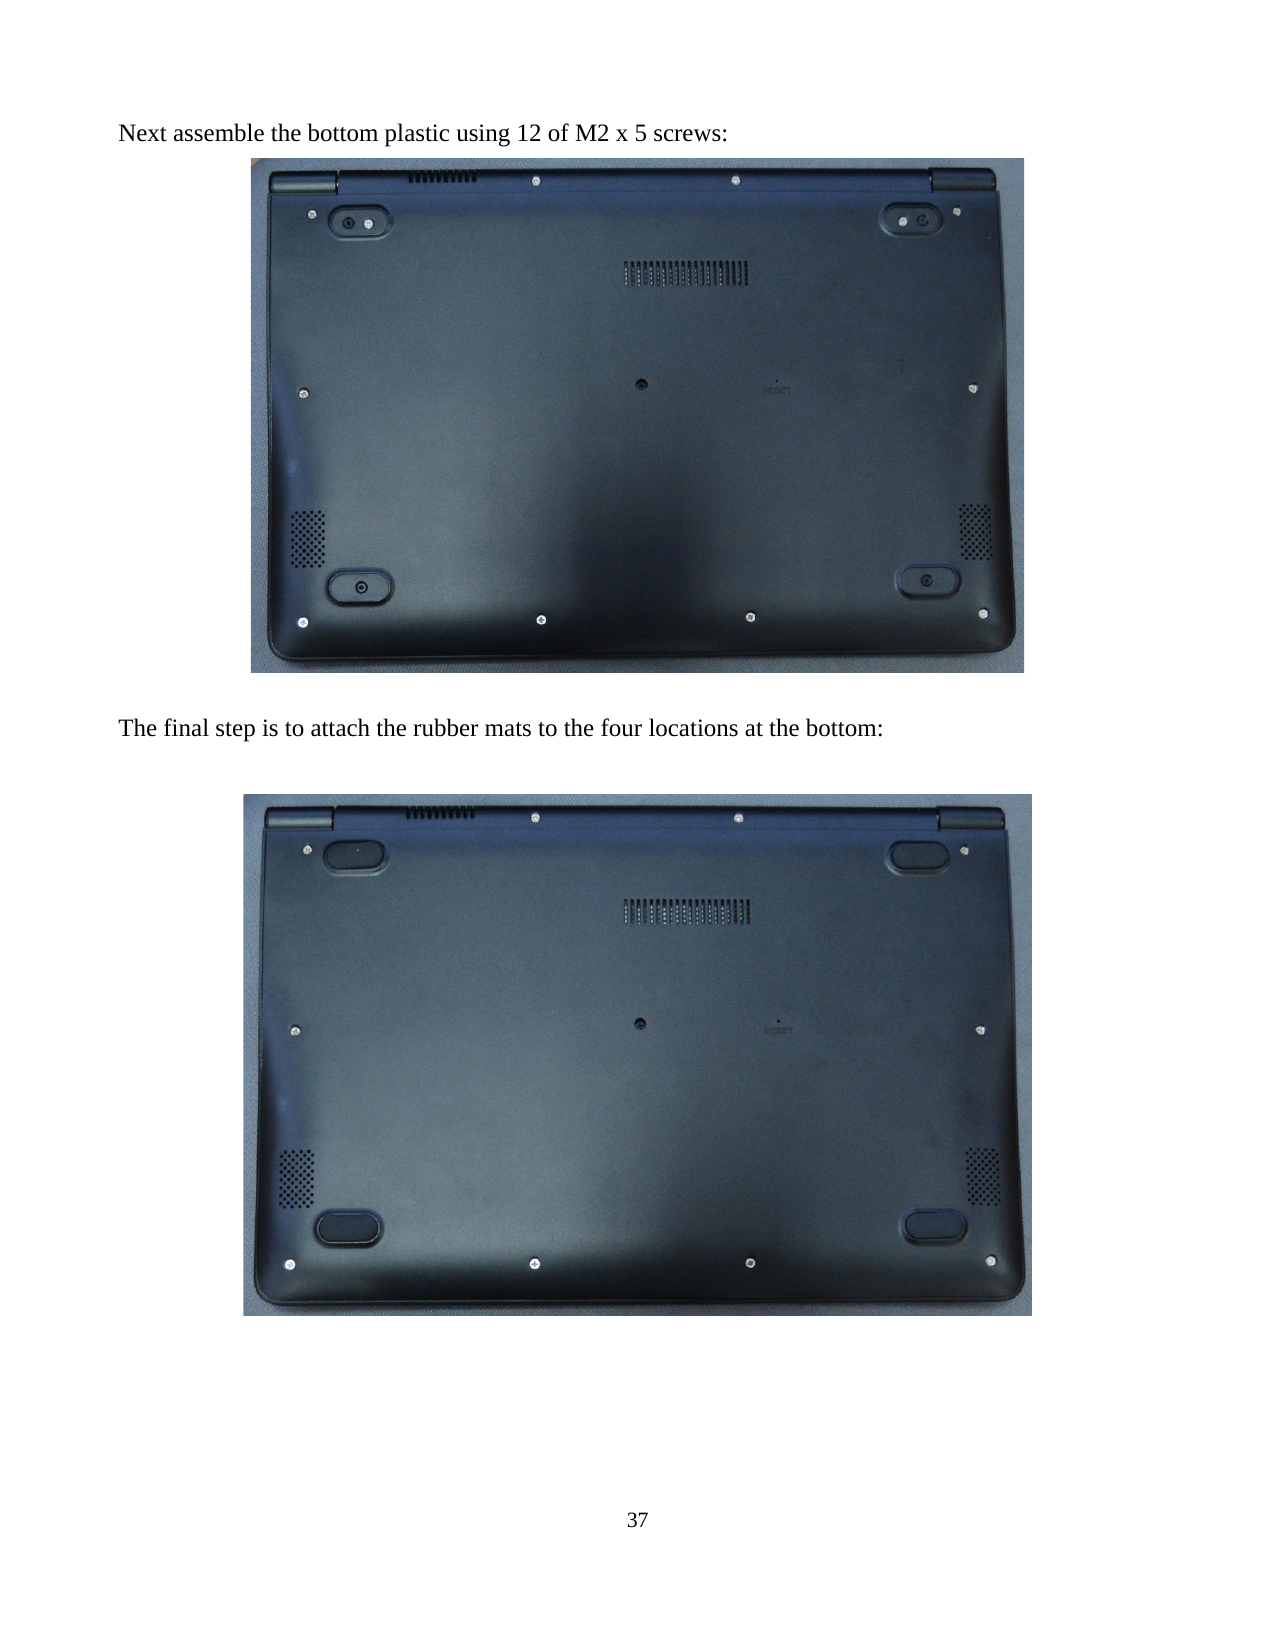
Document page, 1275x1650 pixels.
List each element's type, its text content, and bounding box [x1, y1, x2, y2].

picture [243, 794, 1032, 1316]
picture [250, 158, 1025, 673]
text Next assemble the bottom plastic using 12 of M2 x 5 screws: [118, 118, 1157, 147]
text The final step is to attach the rubber mats to the four locations at the bottom: [118, 713, 1157, 742]
